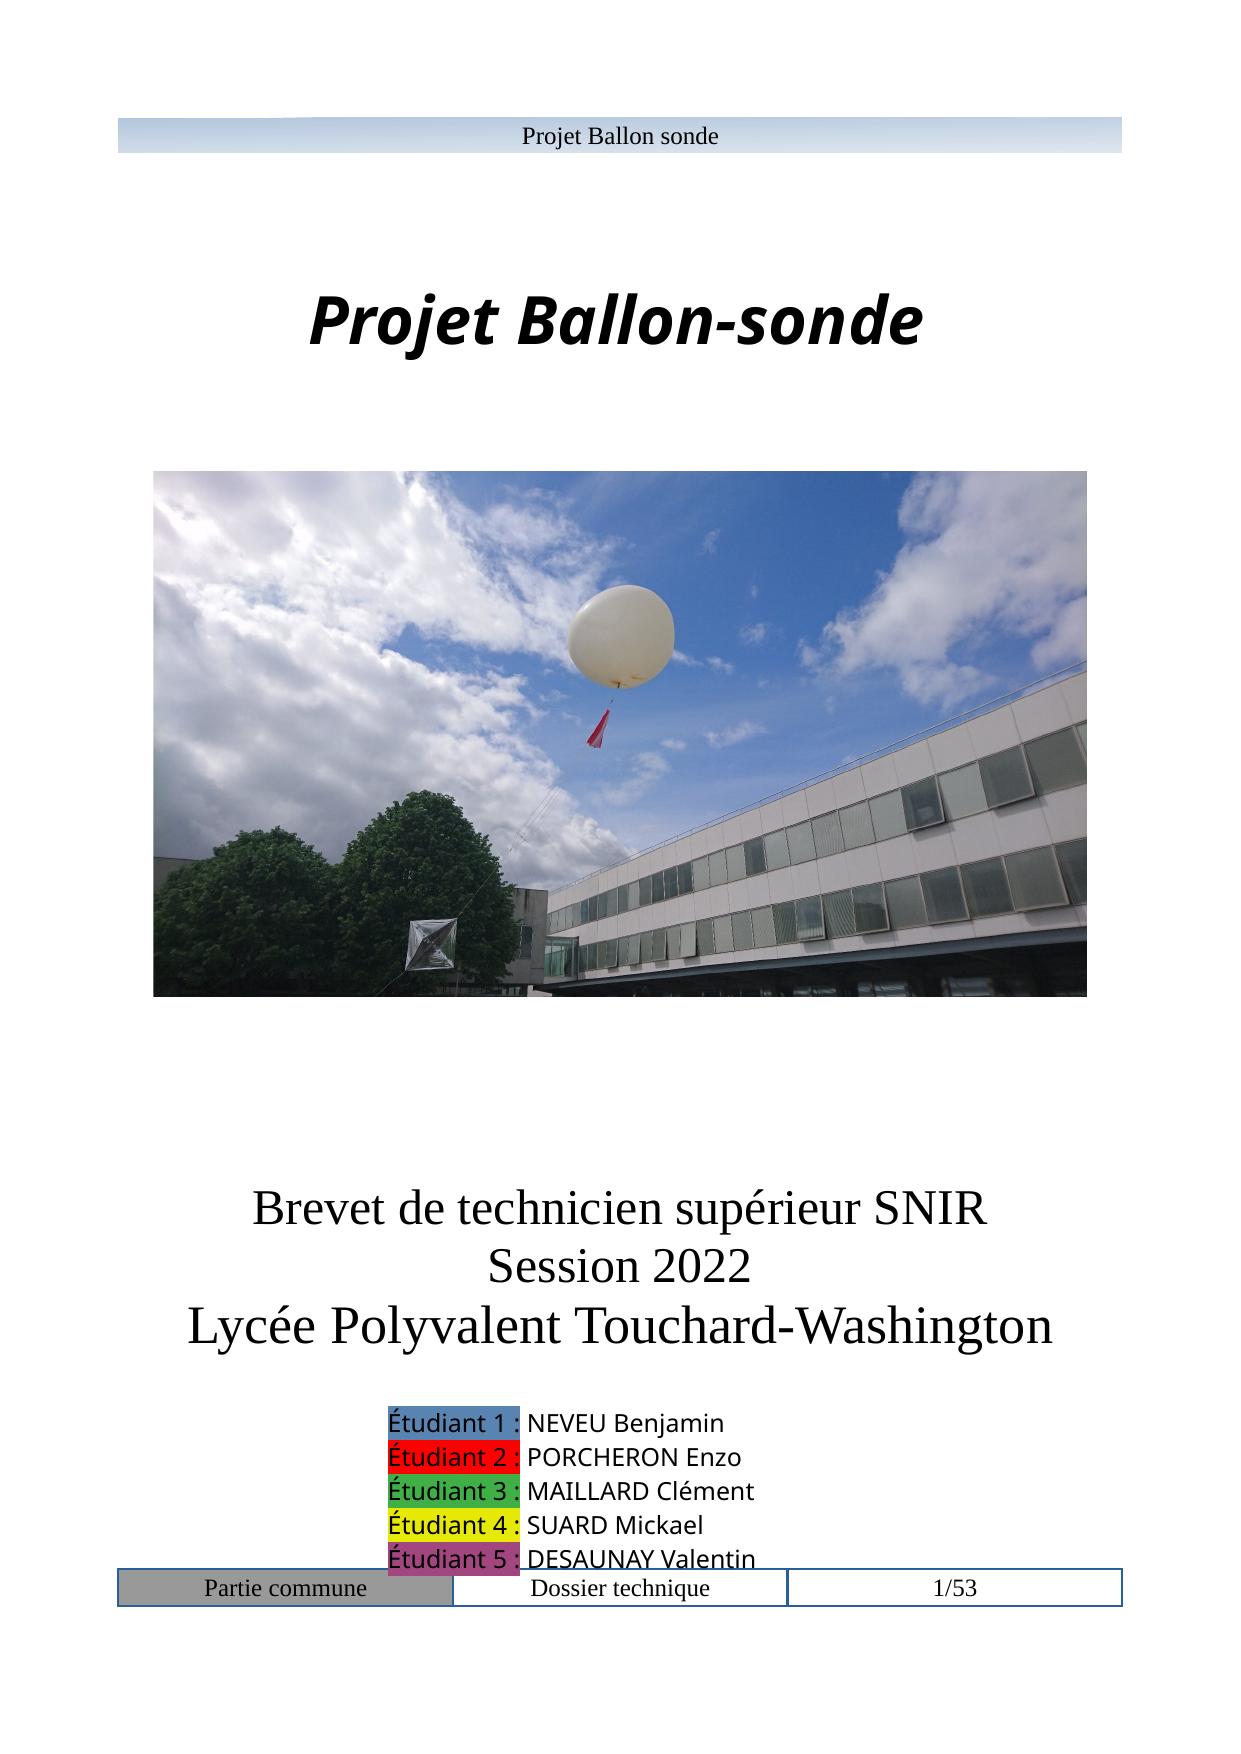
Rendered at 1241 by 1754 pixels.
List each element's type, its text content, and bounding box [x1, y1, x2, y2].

text Session 2022 [118, 1236, 1122, 1293]
text Brevet de technicien supérieur SNIR [118, 1178, 1122, 1236]
picture [153, 471, 1087, 997]
text Projet Ballon-sonde [118, 273, 1122, 364]
text Lycée Polyvalent Touchard-Washington [118, 1293, 1122, 1355]
